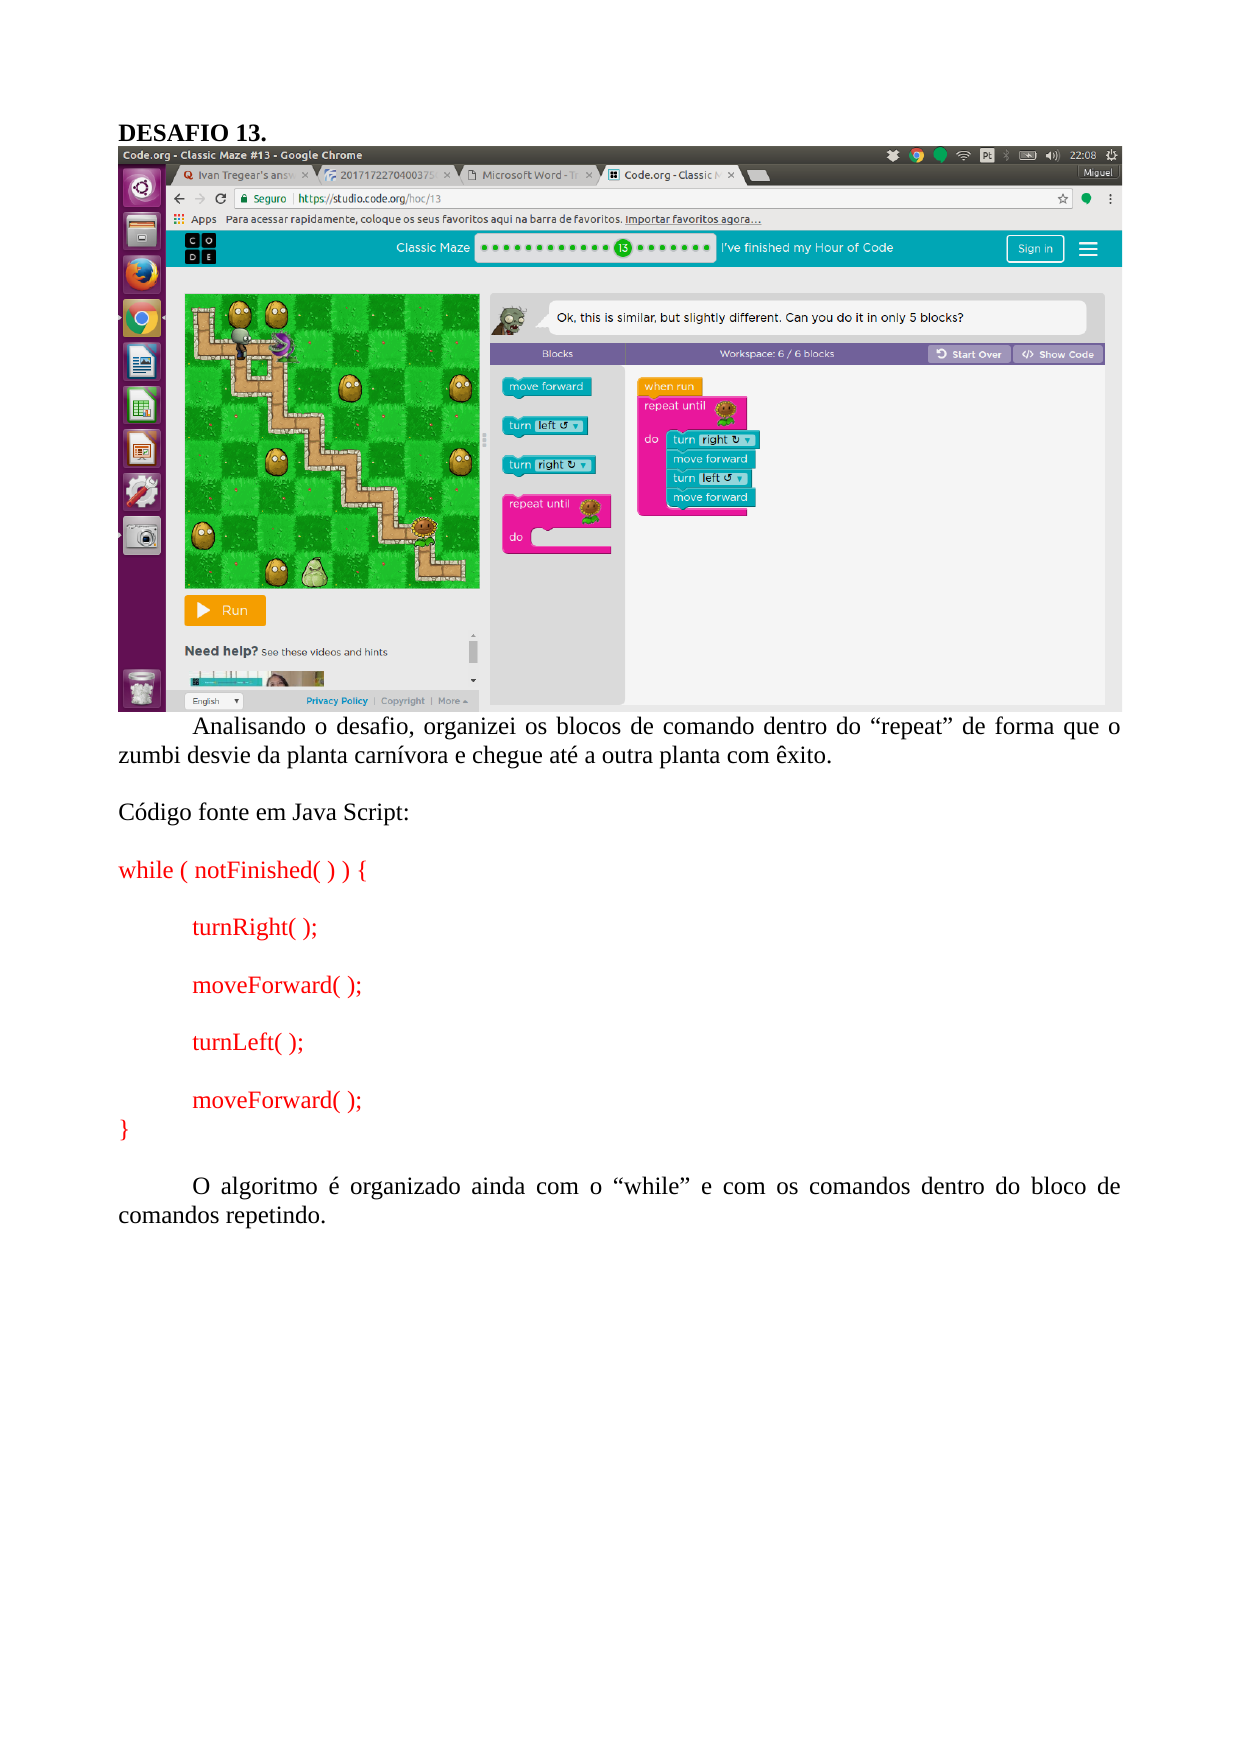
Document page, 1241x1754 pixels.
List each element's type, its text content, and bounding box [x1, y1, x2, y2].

text O algoritmo é organizado ainda com o “while” e com os comandos dentro do bloco de comandos repetindo. [118, 1171, 1122, 1229]
text turnLeft( ); [118, 1027, 1122, 1056]
text DESAFIO 13. [118, 118, 1122, 146]
text Código fonte em Java Script: [118, 797, 1122, 826]
text while ( notFinished( ) ) { [118, 855, 1122, 884]
text moveForward( ); [118, 1085, 1122, 1114]
picture [118, 146, 1123, 712]
text Analisando o desafio, organizei os blocos de comando dentro do “repeat” de forma que o zumbi desvie da planta carnívora e chegue até a outra planta com êxito. [118, 712, 1122, 769]
text } [118, 1114, 1122, 1142]
text turnRight( ); [118, 912, 1122, 941]
text moveForward( ); [118, 970, 1122, 999]
